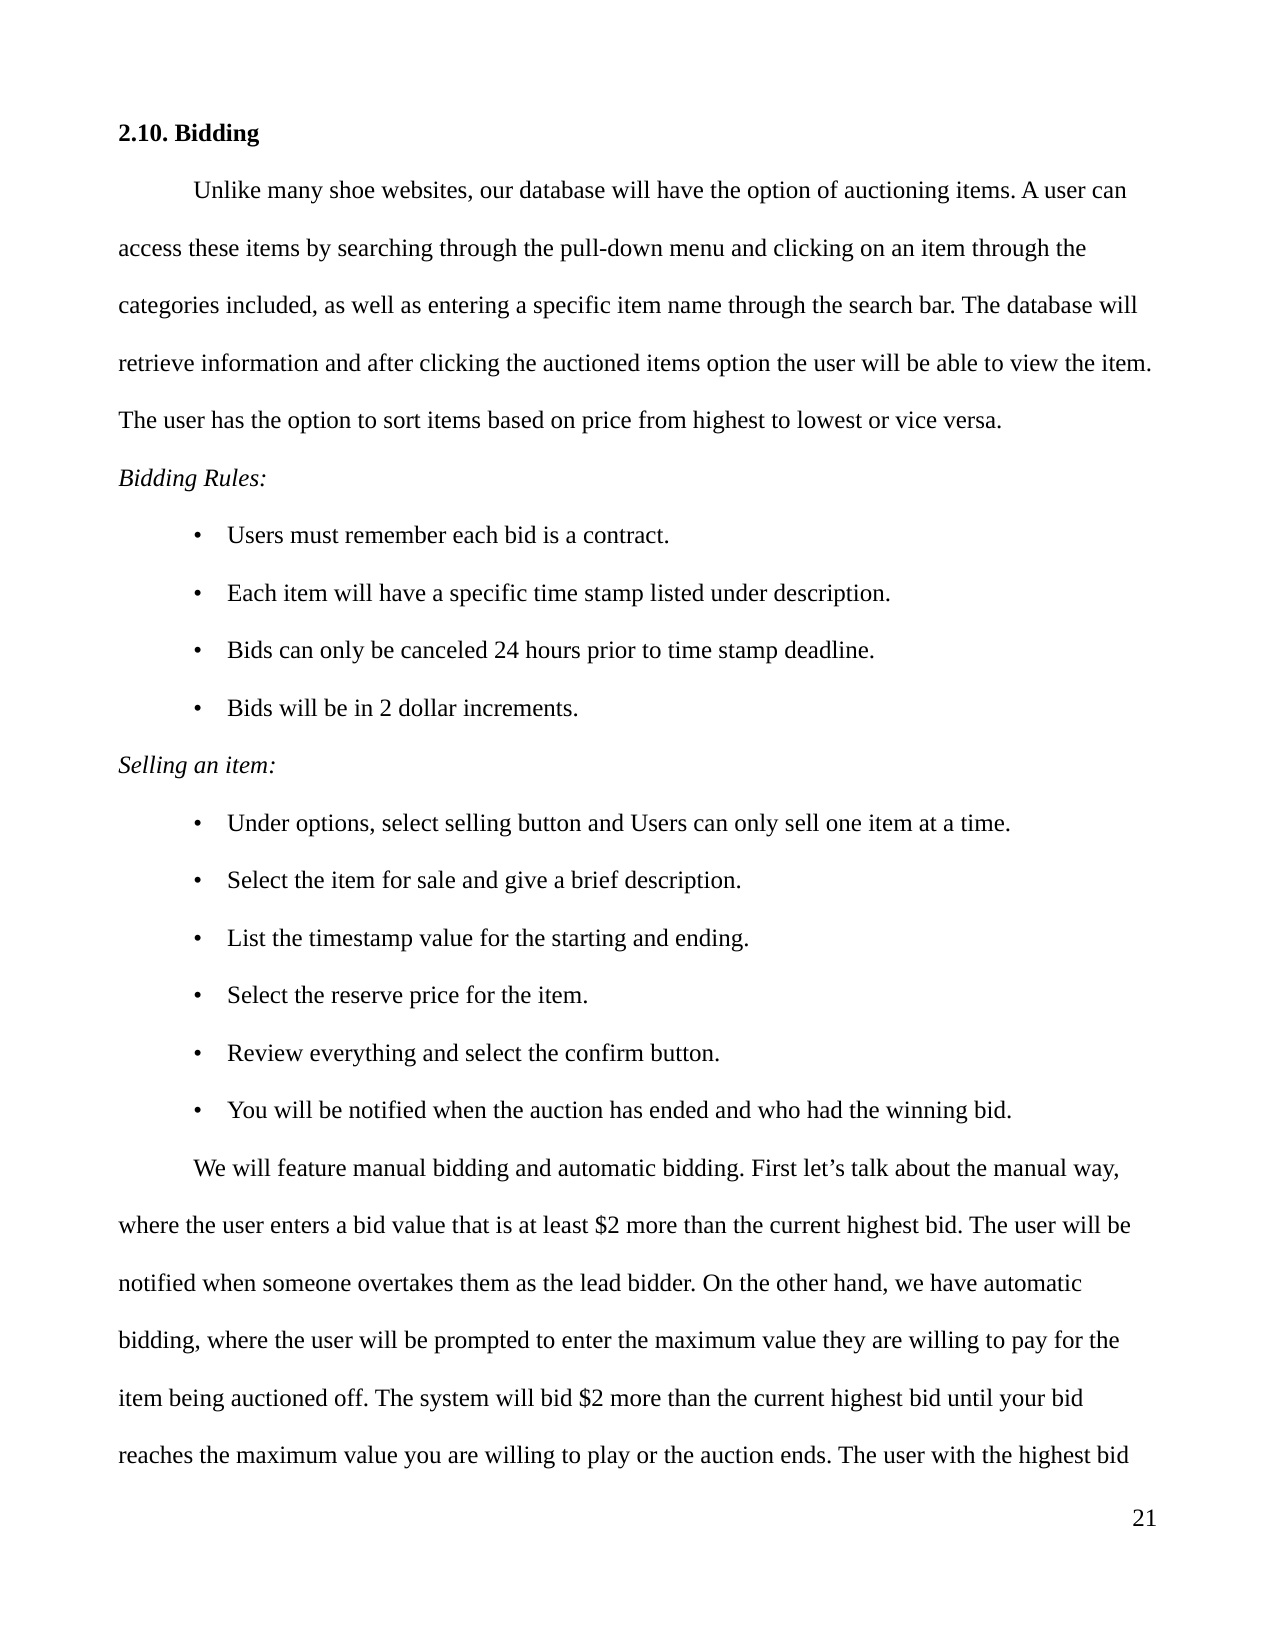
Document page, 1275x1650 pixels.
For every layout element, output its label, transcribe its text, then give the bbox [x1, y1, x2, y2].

text • List the timestamp value for the starting and ending. [118, 923, 1157, 952]
text • Each item will have a specific time stamp listed under description. [118, 578, 1157, 607]
text • Under options, select selling button and Users can only sell one item at a time. [118, 808, 1157, 837]
subtitle Bidding [118, 118, 1157, 147]
text • Select the reserve price for the item. [118, 981, 1157, 1009]
text • Review everything and select the confirm button. [118, 1038, 1157, 1067]
text • Users must remember each bid is a contract. [118, 521, 1157, 549]
text Selling an item: [118, 751, 1157, 779]
text • You will be notified when the auction has ended and who had the winning bid. [118, 1096, 1157, 1124]
text • Bids will be in 2 dollar increments. [118, 693, 1157, 722]
text We will feature manual bidding and automatic bidding. First let’s talk about the manual way, where the user enters a bid value that is at least $2 more than the current highest bid. The user will be notified when someone overtakes them as the lead bidder. On the other hand, we have automatic bidding, where the user will be prompted to enter the maximum value they are willing to pay for the item being auctioned off. The system will bid $2 more than the current highest bid until your bid reaches the maximum value you are willing to play or the auction ends. The user with the highest bid [118, 1153, 1157, 1469]
text • Bids can only be canceled 24 hours prior to time stamp deadline. [118, 636, 1157, 664]
text Bidding Rules: [118, 463, 1157, 492]
text • Select the item for sale and give a brief description. [118, 866, 1157, 894]
text Unlike many shoe websites, our database will have the option of auctioning items. A user can access these items by searching through the pull-down menu and clicking on an item through the categories included, as well as entering a specific item name through the search bar. The database will retrieve information and after clicking the auctioned items option the user will be able to view the item. The user has the option to sort items based on price from highest to lowest or vice versa. [118, 176, 1157, 434]
